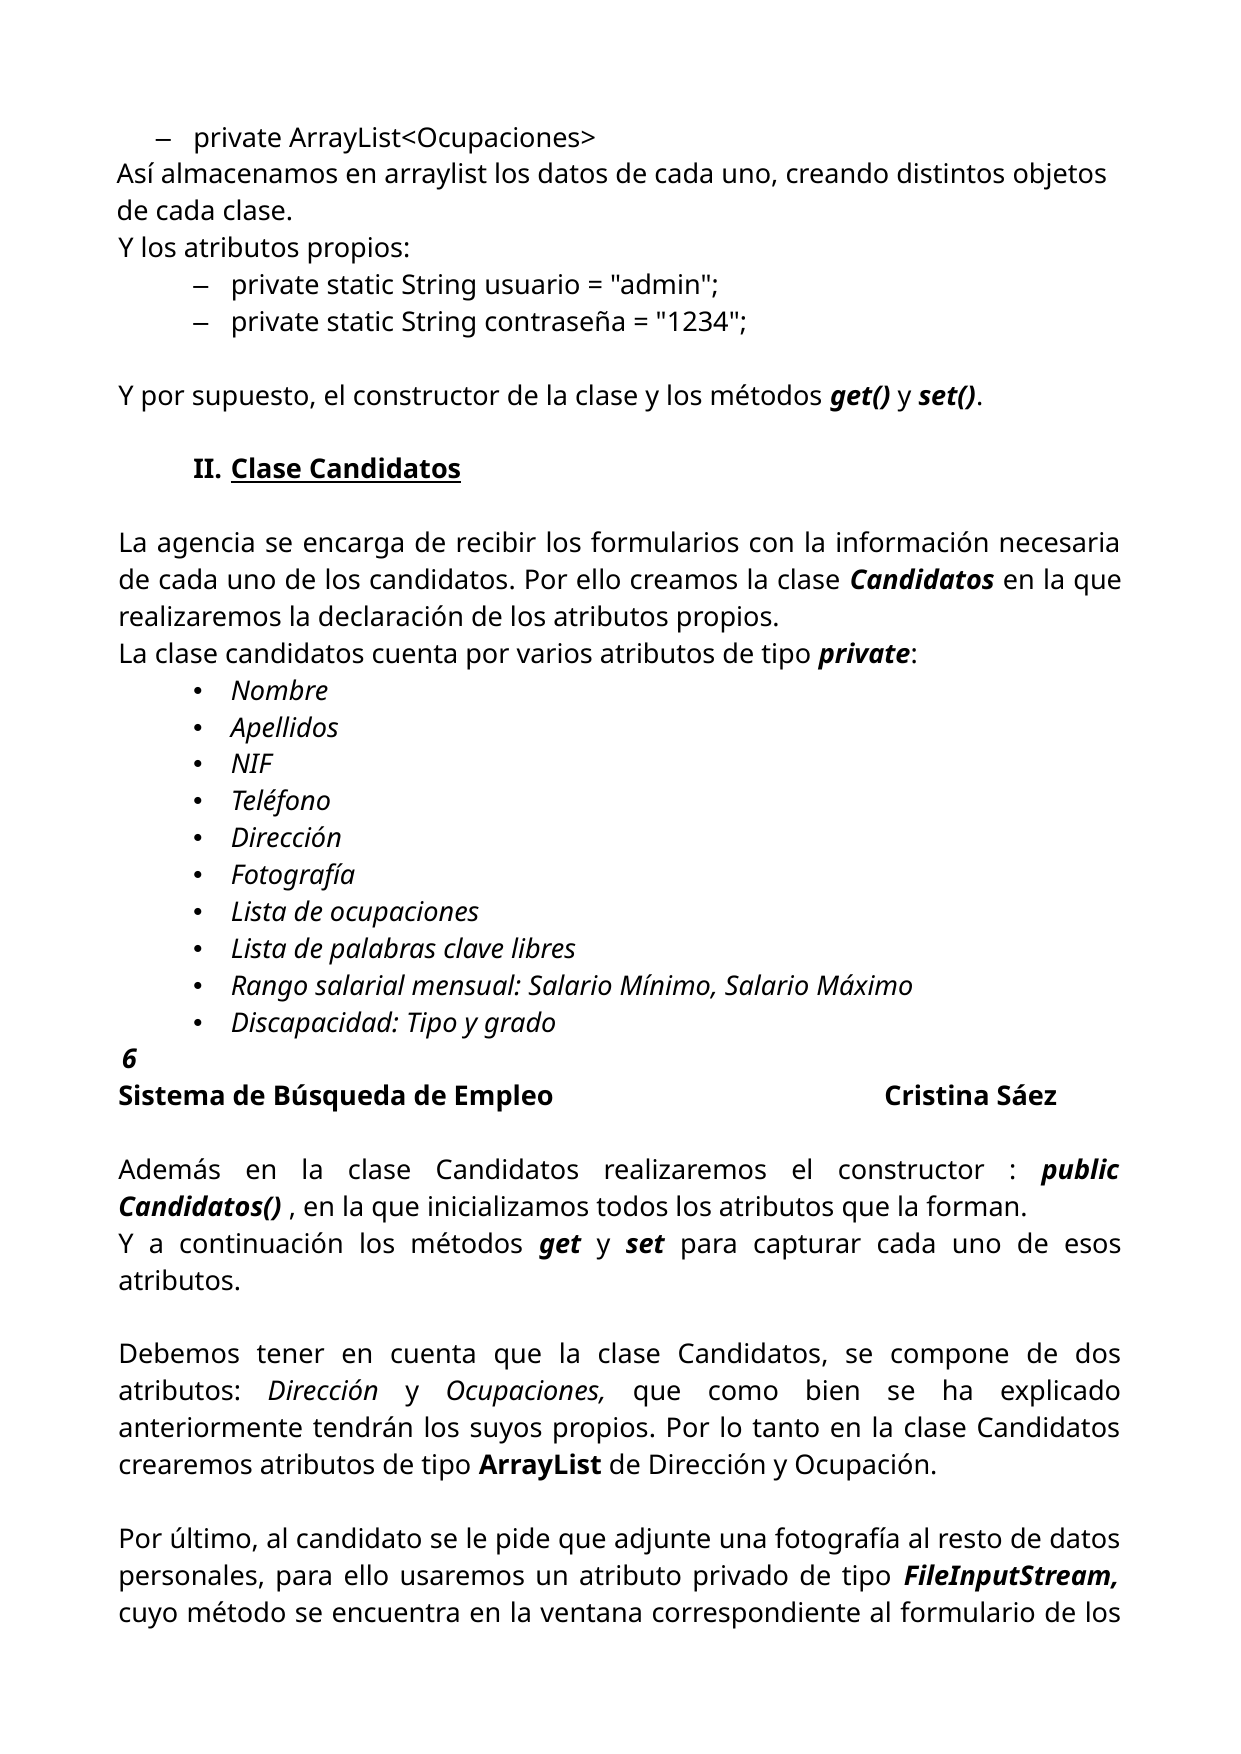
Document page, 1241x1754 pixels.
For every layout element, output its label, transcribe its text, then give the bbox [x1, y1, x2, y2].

list Nombre [193, 671, 1122, 708]
text Y por supuesto, el constructor de la clase y los métodos get() y set(). [118, 376, 1122, 413]
list NIF [193, 745, 1122, 782]
text La clase candidatos cuenta por varios atributos de tipo private: [118, 634, 1122, 671]
list Dirección [193, 819, 1122, 856]
list Fotografía [193, 856, 1122, 892]
list private ArrayList<Ocupaciones> [156, 118, 1122, 155]
list Apellidos [193, 708, 1122, 745]
text Sistema de Búsqueda de Empleo Cristina Sáez [118, 1077, 1122, 1114]
text La agencia se encarga de recibir los formularios con la información necesaria de cada uno de los candidatos. Por ello creamos la clase Candidatos en la que realizaremos la declaración de los atributos propios. [118, 524, 1122, 634]
list private static String usuario = "admin"; [193, 266, 1122, 302]
list private static String contraseña = "1234"; [193, 302, 1122, 339]
list 23 [118, 1040, 1122, 1077]
text Por último, al candidato se le pide que adjunte una fotografía al resto de datos personales, para ello usaremos un atributo privado de tipo FileInputStream, cuyo método se encuentra en la ventana correspondiente al formulario de los [118, 1519, 1122, 1630]
text Y a continuación los métodos get y set para capturar cada uno de esos atributos. [118, 1224, 1122, 1298]
list Lista de ocupaciones [193, 892, 1122, 929]
list Rango salarial mensual: Salario Mínimo, Salario Máximo [193, 966, 1122, 1003]
list Discapacidad: Tipo y grado [193, 1003, 1122, 1040]
text Y los atributos propios: [118, 229, 1122, 266]
text Además en la clase Candidatos realizaremos el constructor : public Candidatos() , en la que inicializamos todos los atributos que la forman. [118, 1151, 1122, 1224]
list Teléfono [193, 782, 1122, 819]
text Debemos tener en cuenta que la clase Candidatos, se compone de dos atributos: Dirección y Ocupaciones, que como bien se ha explicado anteriormente tendrán los suyos propios. Por lo tanto en la clase Candidatos crearemos atributos de tipo ArrayList de Dirección y Ocupación. [118, 1335, 1122, 1482]
list Así almacenamos en arraylist los datos de cada uno, creando distintos objetos de cada clase. [114, 155, 1122, 229]
list Lista de palabras clave libres [193, 929, 1122, 966]
list Clase Candidatos [193, 450, 1122, 487]
